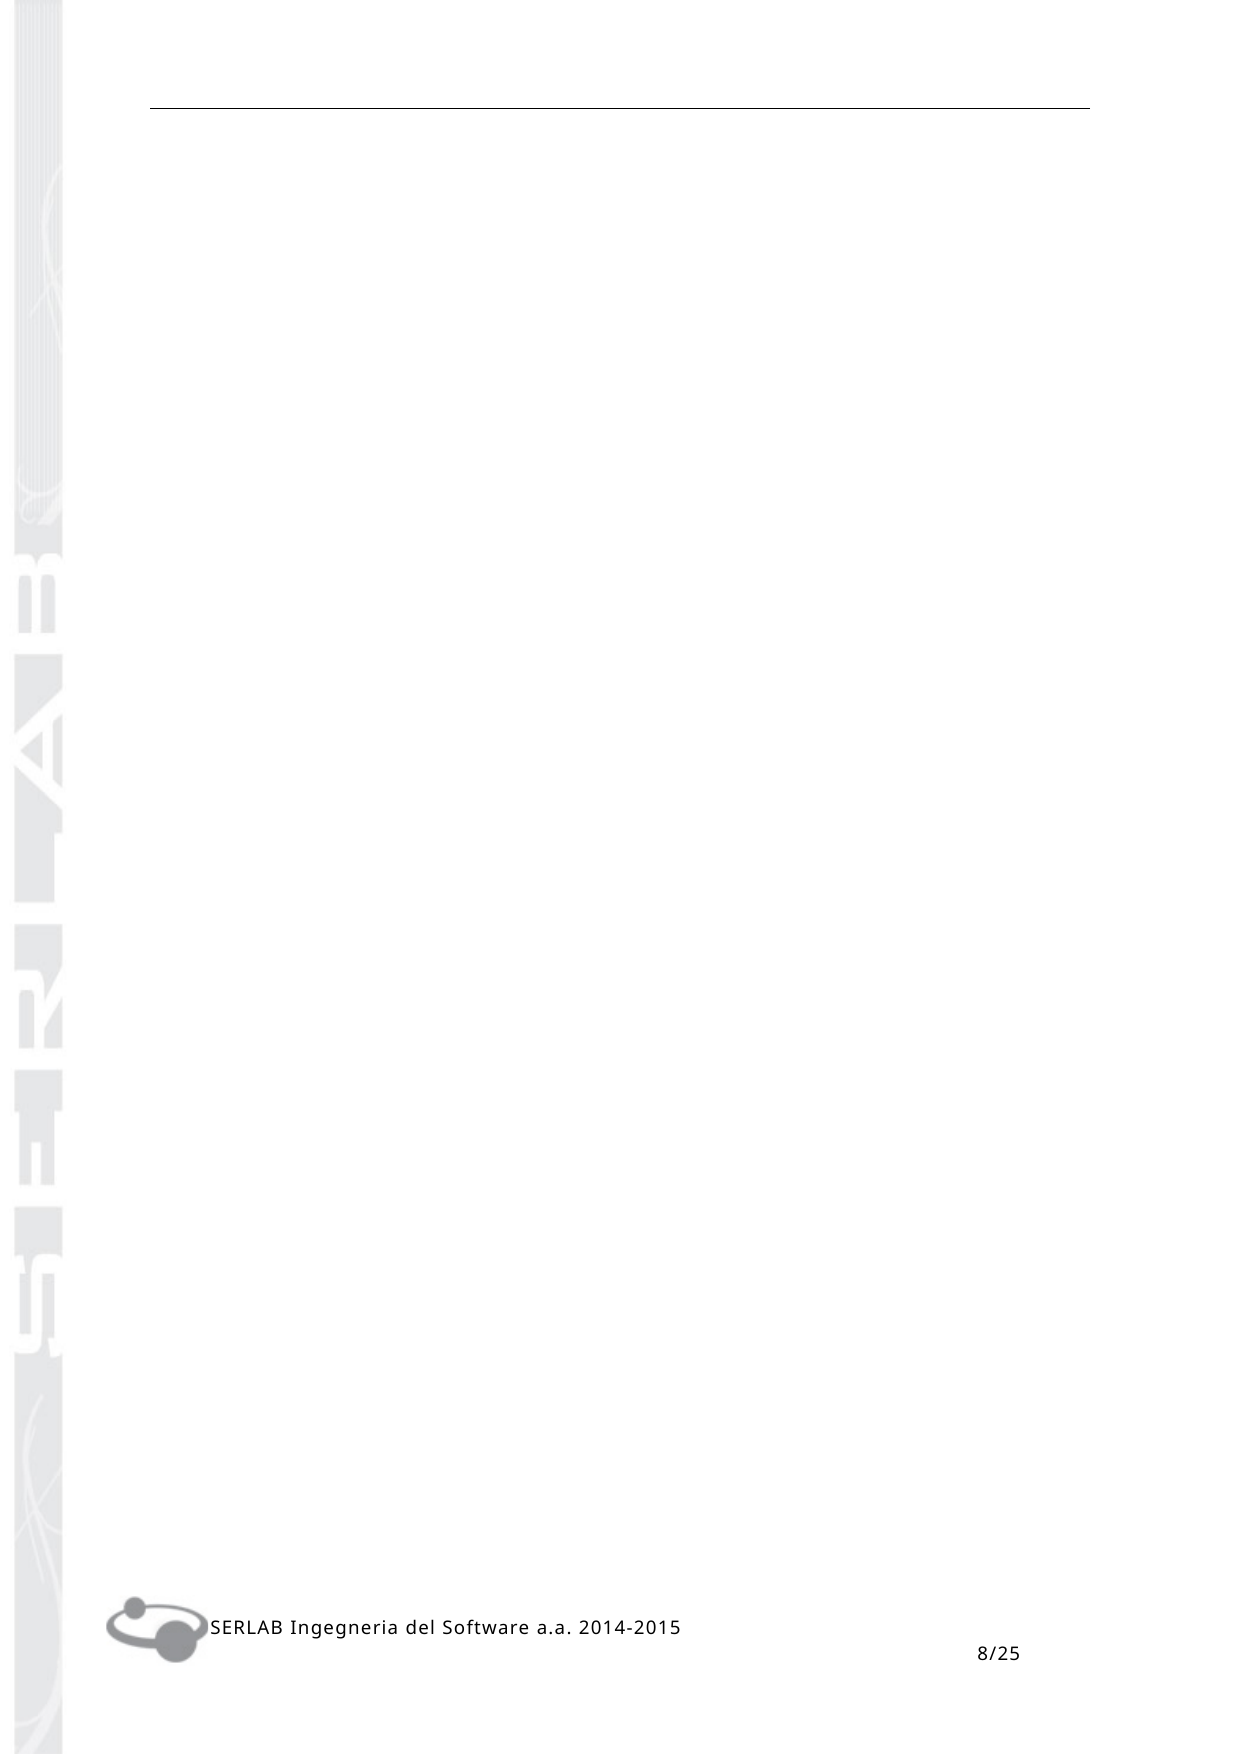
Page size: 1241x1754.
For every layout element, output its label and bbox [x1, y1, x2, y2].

picture [94, 1595, 209, 1666]
picture [0, 0, 71, 1754]
